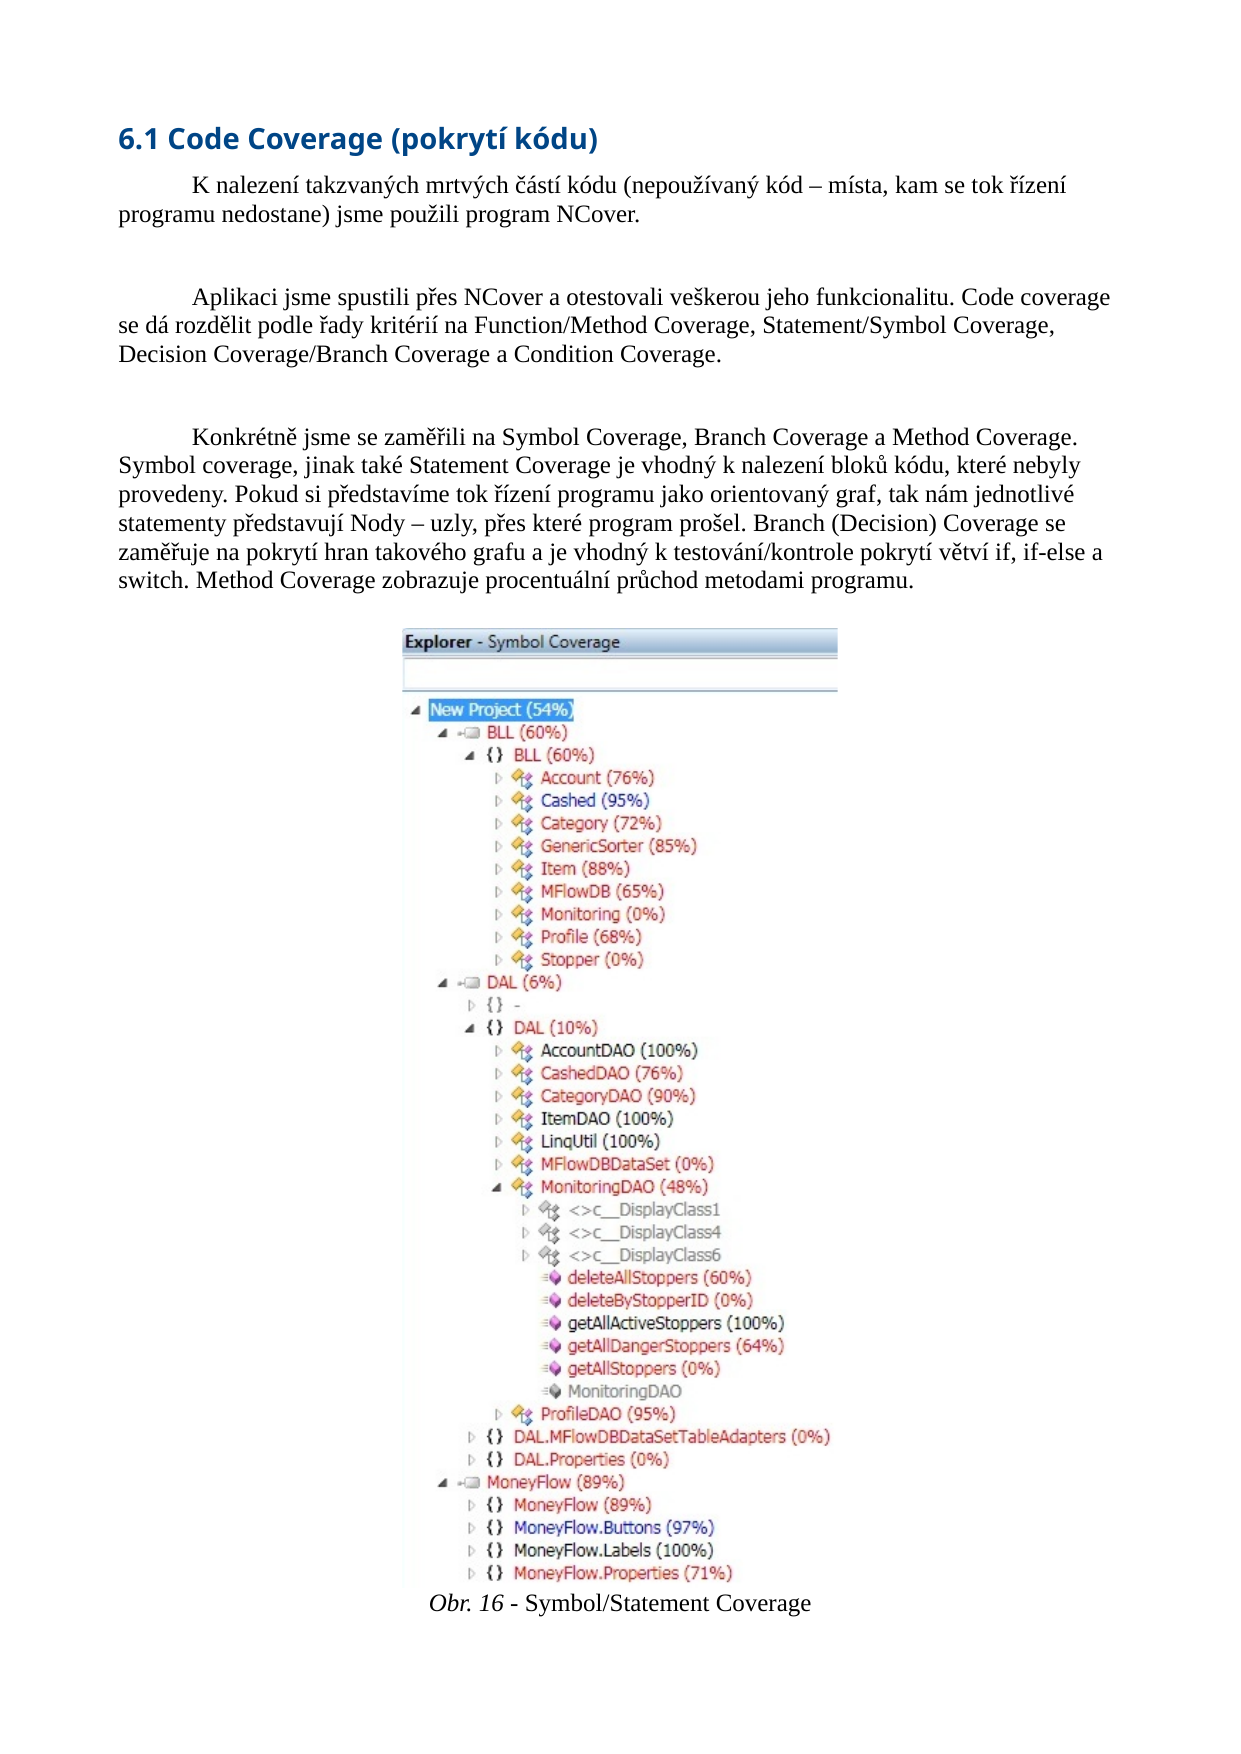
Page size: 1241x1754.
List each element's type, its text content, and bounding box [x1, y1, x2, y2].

text K nalezení takzvaných mrtvých částí kódu (nepoužívaný kód – místa, kam se tok řízení programu nedostane) jsme použili program NCover. [118, 170, 1122, 228]
picture [402, 628, 838, 1588]
subtitle 6.1 Code Coverage (pokrytí kódu) [118, 118, 1122, 158]
text Aplikaci jsme spustili přes NCover a otestovali veškerou jeho funkcionalitu. Code coverage se dá rozdělit podle řady kritérií na Function/Method Coverage, Statement/Symbol Coverage, Decision Coverage/Branch Coverage a Condition Coverage. [118, 282, 1122, 368]
text Konkrétně jsme se zaměřili na Symbol Coverage, Branch Coverage a Method Coverage. Symbol coverage, jinak také Statement Coverage je vhodný k nalezení bloků kódu, které nebyly provedeny. Pokud si představíme tok řízení programu jako orientovaný graf, tak nám jednotlivé statementy představují Nody – uzly, přes které program prošel. Branch (Decision) Coverage se zaměřuje na pokrytí hran takového grafu a je vhodný k testování/kontrole pokrytí větví if, if-else a switch. Method Coverage zobrazuje procentuální průchod metodami programu. [118, 422, 1122, 594]
text Obr. 16 - Symbol/Statement Coverage [118, 607, 1122, 1617]
